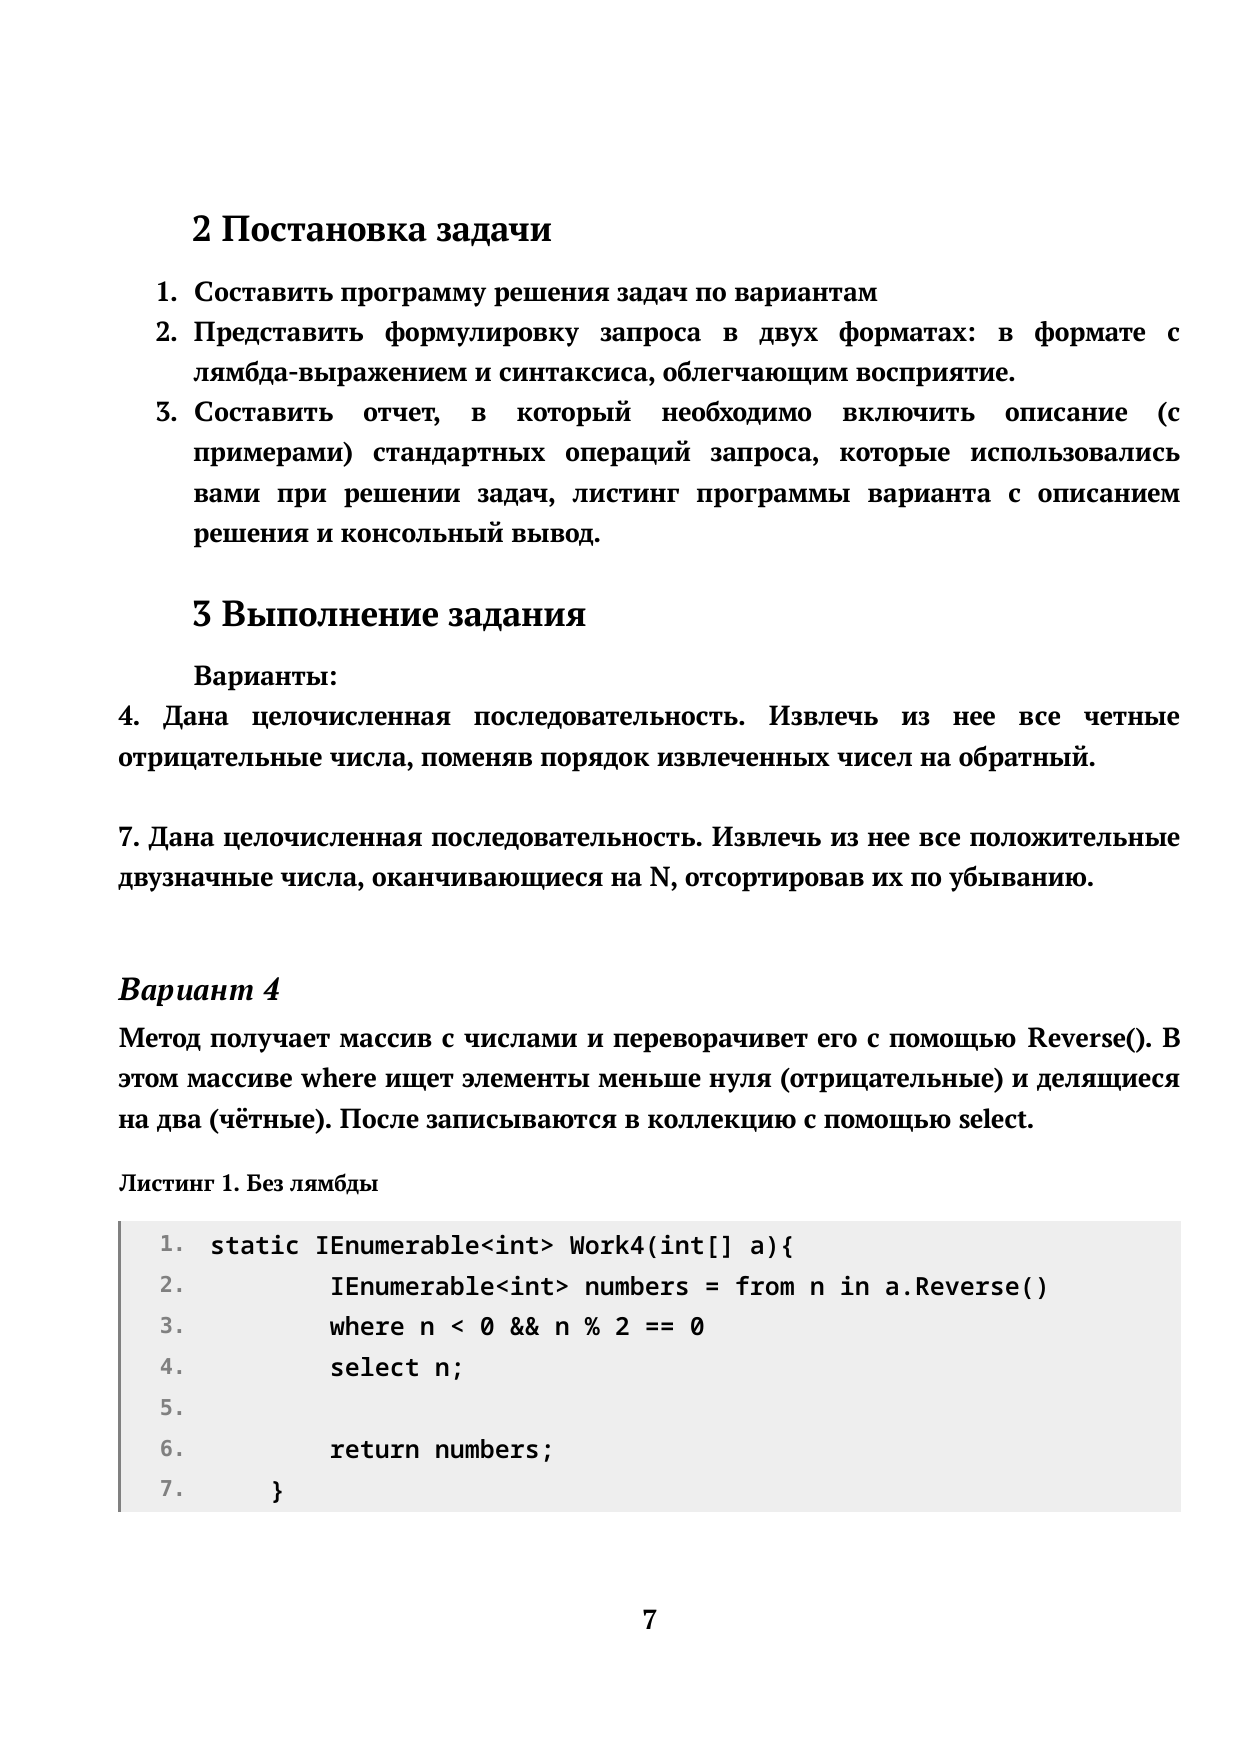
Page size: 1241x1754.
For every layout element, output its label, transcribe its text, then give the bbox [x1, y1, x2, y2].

text 4. Дана целочисленная последовательность. Извлечь из нее все четные отрицательные числа, поменяв порядок извлеченных чисел на обратный. [118, 698, 1181, 772]
subtitle 2 Постановка задачи [192, 206, 1181, 250]
subtitle Вариант 4 [118, 969, 1181, 1008]
list } [121, 1466, 1181, 1512]
list Варианты: [156, 658, 1181, 692]
list IEnumerable<int> numbers = from n in a.Reverse() [121, 1262, 1181, 1302]
list return numbers; [121, 1426, 1181, 1466]
list select n; [121, 1344, 1181, 1384]
list Составить отчет, в который необходимо включить описание (с примерами) стандартных операций запроса, которые использовались вами при решении задач, листинг программы варианта с описанием решения и консольный вывод. [156, 394, 1181, 548]
list Составить программу решения задач по вариантам [156, 274, 1181, 307]
text Метод получает массив с числами и переворачивет его с помощью Reverse(). В этом массиве where ищет элементы меньше нуля (отрицательные) и делящиеся на два (чётные). После записываются в коллекцию с помощью select. [118, 1020, 1181, 1134]
list static IEnumerable<int> Work4(int[] a){ [121, 1221, 1181, 1261]
text 7. Дана целочисленная последовательность. Извлечь из нее все положительные двузначные числа, оканчивающиеся на N, отсортировав их по убыванию. [118, 819, 1181, 893]
list where n < 0 && n % 2 == 0 [121, 1303, 1181, 1343]
subtitle 3 Выполнение задания [192, 591, 1181, 635]
list Представить формулировку запроса в двух форматах: в формате с лямбда-выражением и синтаксиса, облегчающим восприятие. [156, 314, 1181, 388]
text Листинг 1. Без лямбды [118, 1168, 1181, 1197]
